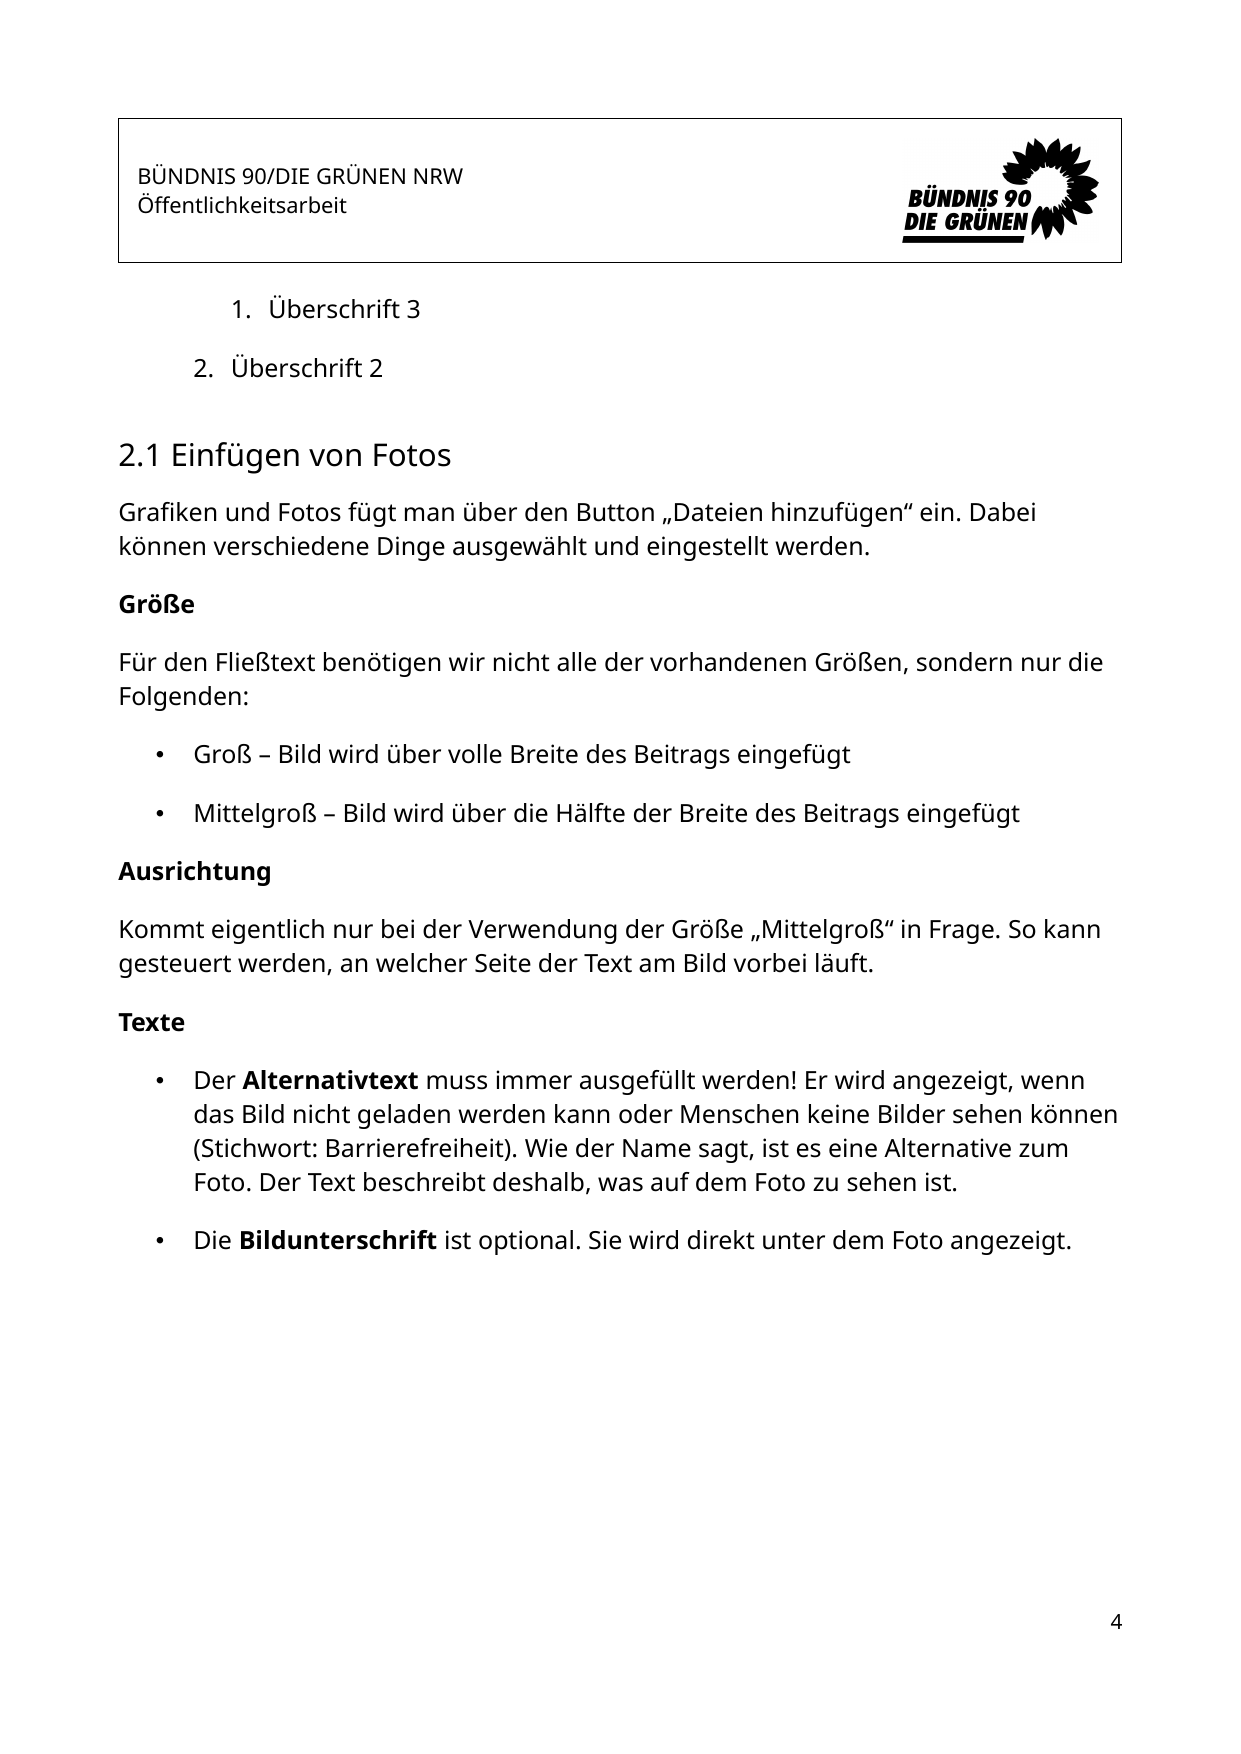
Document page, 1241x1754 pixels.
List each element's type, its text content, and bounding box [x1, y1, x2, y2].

subtitle Überschrift 2 [193, 350, 1122, 384]
subtitle Überschrift 3 [231, 292, 1122, 326]
picture [902, 138, 1099, 243]
subtitle Die Bildunterschrift ist optional. Sie wird direkt unter dem Foto angezeigt. [156, 1223, 1122, 1257]
subtitle Kommt eigentlich nur bei der Verwendung der Größe „Mittelgroß“ in Frage. So kann gesteuert werden, an welcher Seite der Text am Bild vorbei läuft. [118, 912, 1122, 980]
subtitle Texte [118, 1004, 1122, 1038]
subtitle Groß – Bild wird über volle Breite des Beitrags eingefügt [156, 737, 1122, 771]
subtitle 2.1 Einfügen von Fotos [118, 433, 1122, 476]
subtitle Größe [118, 587, 1122, 621]
subtitle Für den Fließtext benötigen wir nicht alle der vorhandenen Größen, sondern nur die Folgenden: [118, 645, 1122, 713]
subtitle Grafiken und Fotos fügt man über den Button „Dateien hinzufügen“ ein. Dabei können verschiedene Dinge ausgewählt und eingestellt werden. [118, 494, 1122, 562]
subtitle Ausrichtung [118, 854, 1122, 888]
subtitle Der Alternativtext muss immer ausgefüllt werden! Er wird angezeigt, wenn das Bild nicht geladen werden kann oder Menschen keine Bilder sehen können (Stichwort: Barrierefreiheit). Wie der Name sagt, ist es eine Alternative zum Foto. Der Text beschreibt deshalb, was auf dem Foto zu sehen ist. [156, 1062, 1122, 1199]
subtitle Mittelgroß – Bild wird über die Hälfte der Breite des Beitrags eingefügt [156, 795, 1122, 829]
